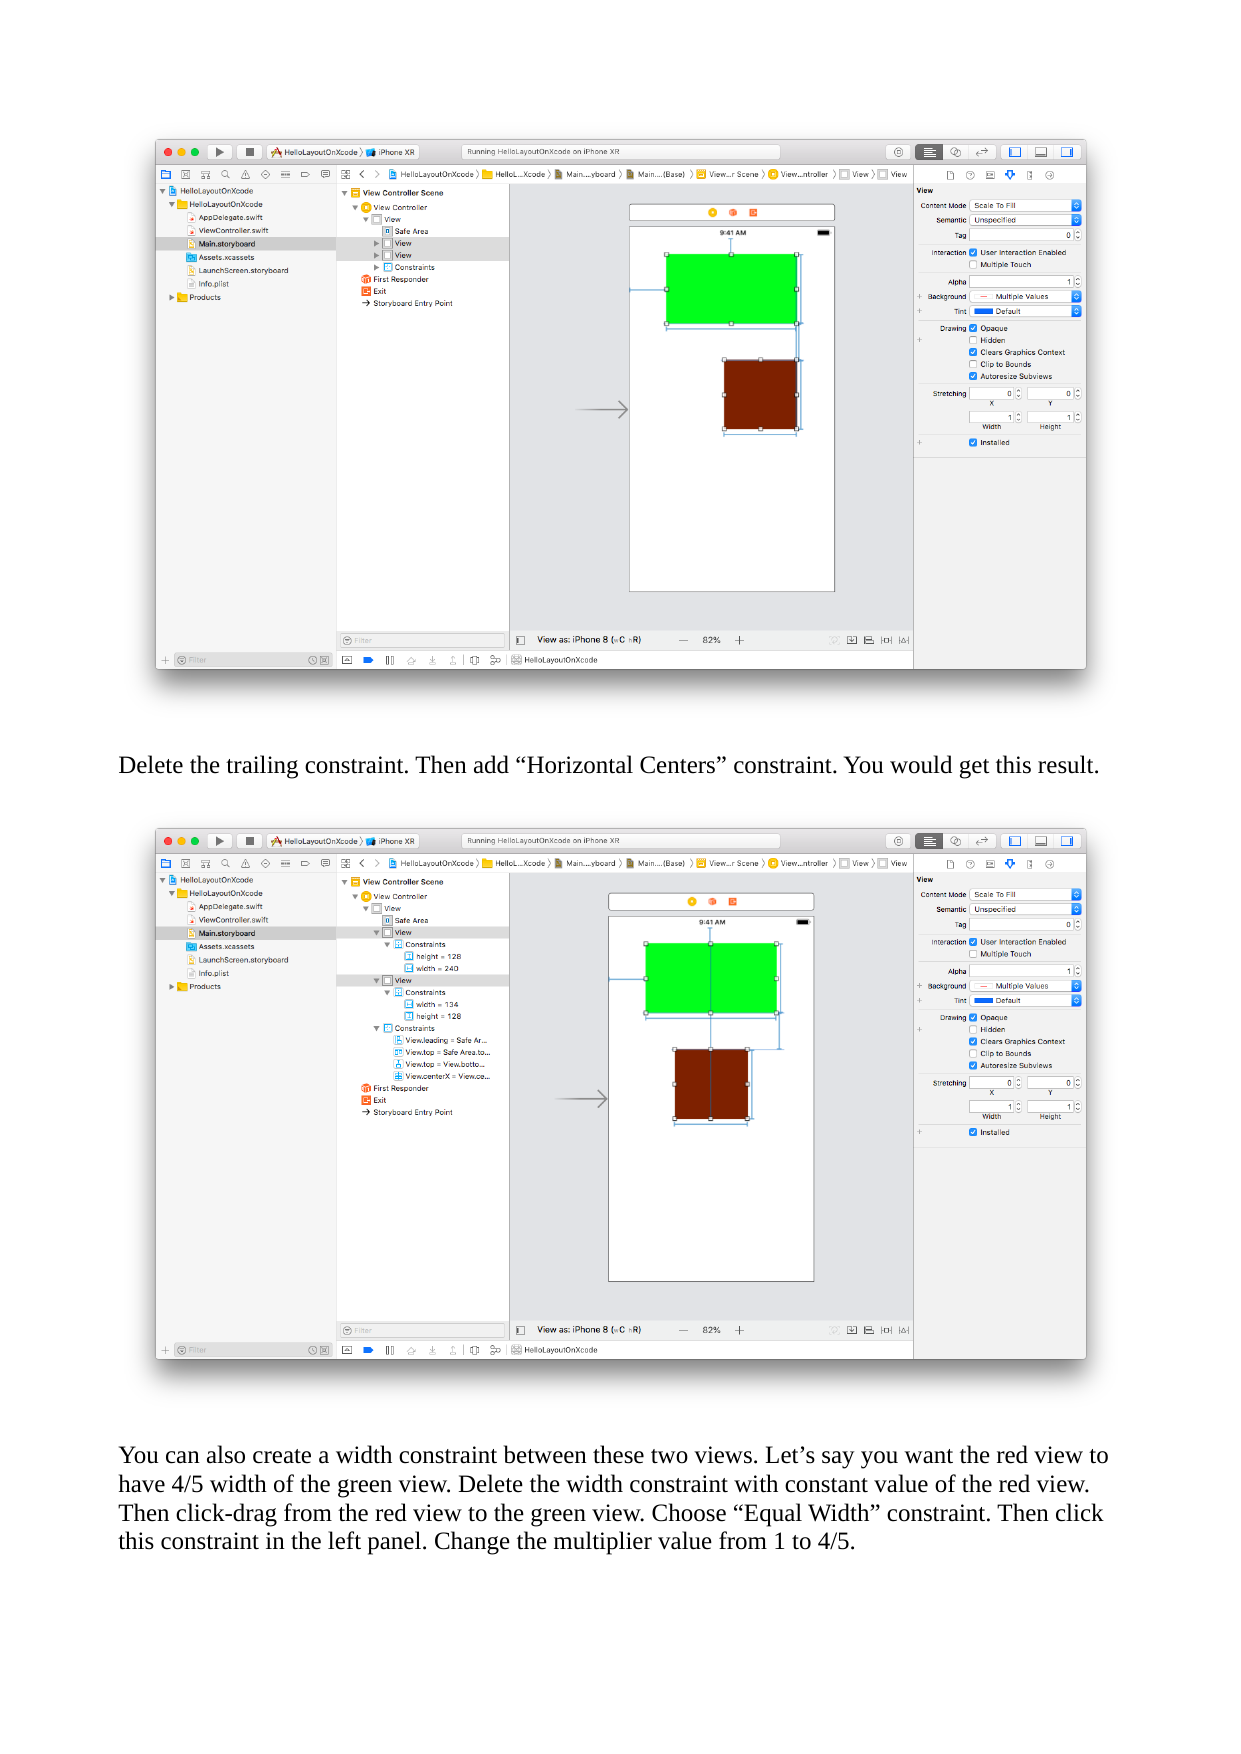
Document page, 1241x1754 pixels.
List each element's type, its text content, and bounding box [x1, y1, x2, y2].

text Delete the trailing constraint. Then add “Horizontal Centers” constraint. You would get this result. [118, 750, 1122, 779]
picture [118, 118, 1123, 722]
text You can also create a width constraint between these two views. Let’s say you want the red view to have 4/5 width of the green view. Delete the width constraint with constant value of the red view. Then click-drag from the red view to the green view. Choose “Equal Width” constraint. Then click this constraint in the left panel. Change the multiplier value from 1 to 4/5. [118, 1440, 1122, 1555]
picture [118, 807, 1123, 1412]
